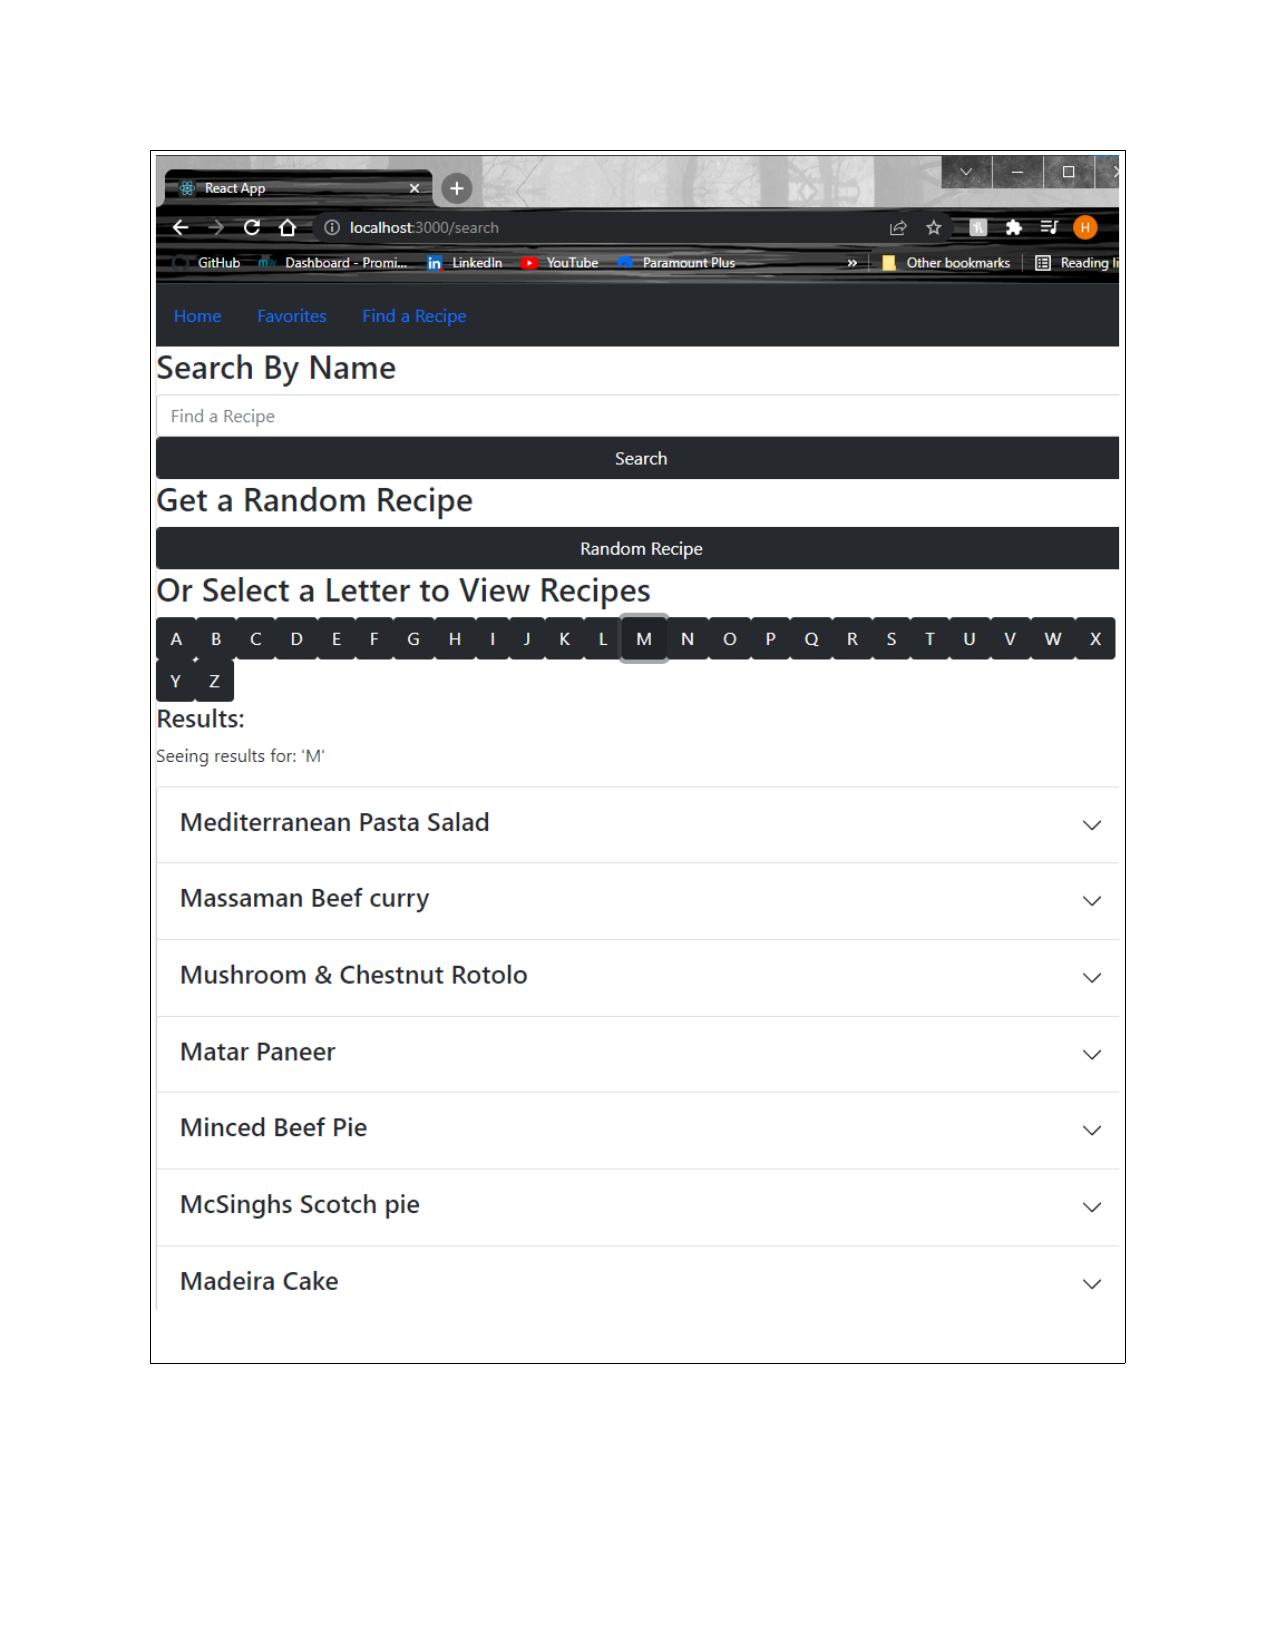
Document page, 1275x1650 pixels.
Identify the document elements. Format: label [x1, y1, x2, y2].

picture [155, 155, 1120, 1310]
table_cell [151, 1310, 1125, 1363]
table_cell [151, 151, 1125, 1309]
